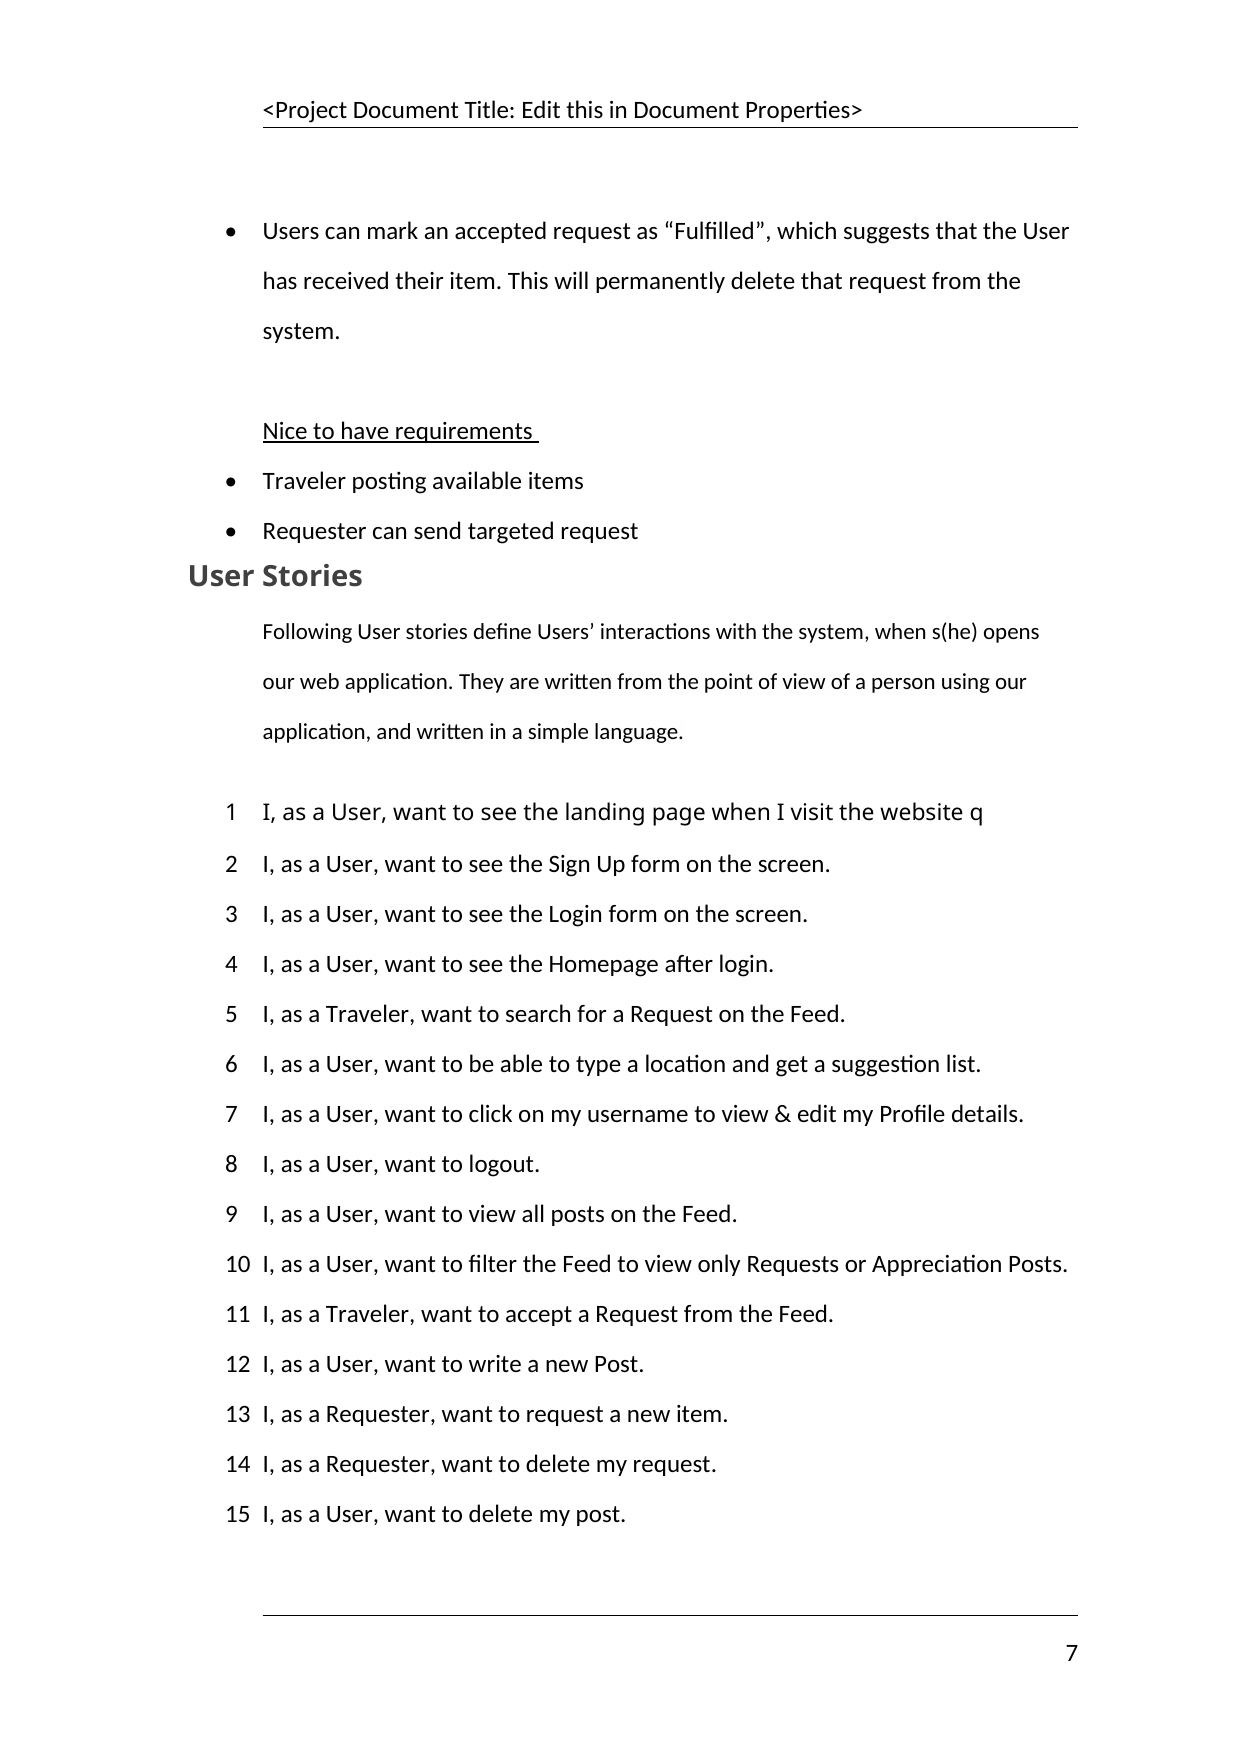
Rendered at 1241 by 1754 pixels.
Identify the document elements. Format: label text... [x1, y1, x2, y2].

list Traveler posting available items [225, 445, 1078, 495]
list I, as a Requester, want to delete my request. [225, 1429, 1078, 1479]
list I, as a User, want to write a new Post. [225, 1329, 1078, 1379]
list I, as a User, want to view all posts on the Feed. [225, 1179, 1078, 1229]
list I, as a Traveler, want to accept a Request from the Feed. [225, 1279, 1078, 1329]
list I, as a Traveler, want to search for a Request on the Feed. [225, 979, 1078, 1029]
list I, as a User, want to be able to type a location and get a suggestion list. [225, 1029, 1078, 1079]
text Following User stories define Users’ interactions with the system, when s(he) opens our web application. They are written from the point of view of a person using our application, and written in a simple language. [262, 595, 1078, 745]
list I, as a User, want to see the Homepage after login. [225, 929, 1078, 979]
list I, as a User, want to logout. [225, 1129, 1078, 1179]
list I, as a User, want to see the Login form on the screen. [225, 879, 1078, 929]
list Requester can send targeted request [225, 495, 1078, 545]
list I, as a User, want to see the landing page when I visit the website q [225, 795, 1078, 827]
list I, as a Requester, want to request a new item. [225, 1379, 1078, 1429]
list I, as a User, want to filter the Feed to view only Requests or Appreciation Posts. [225, 1229, 1078, 1279]
list I, as a User, want to click on my username to view & edit my Profile details. [225, 1079, 1078, 1129]
list Users can mark an accepted request as “Fulfilled”, which suggests that the User has received their item. This will permanently delete that request from the system. [225, 195, 1078, 345]
list I, as a User, want to delete my post. [225, 1479, 1078, 1529]
text Nice to have requirements [262, 395, 1078, 445]
list I, as a User, want to see the Sign Up form on the screen. [225, 829, 1078, 879]
subtitle User Stories [187, 545, 1078, 595]
